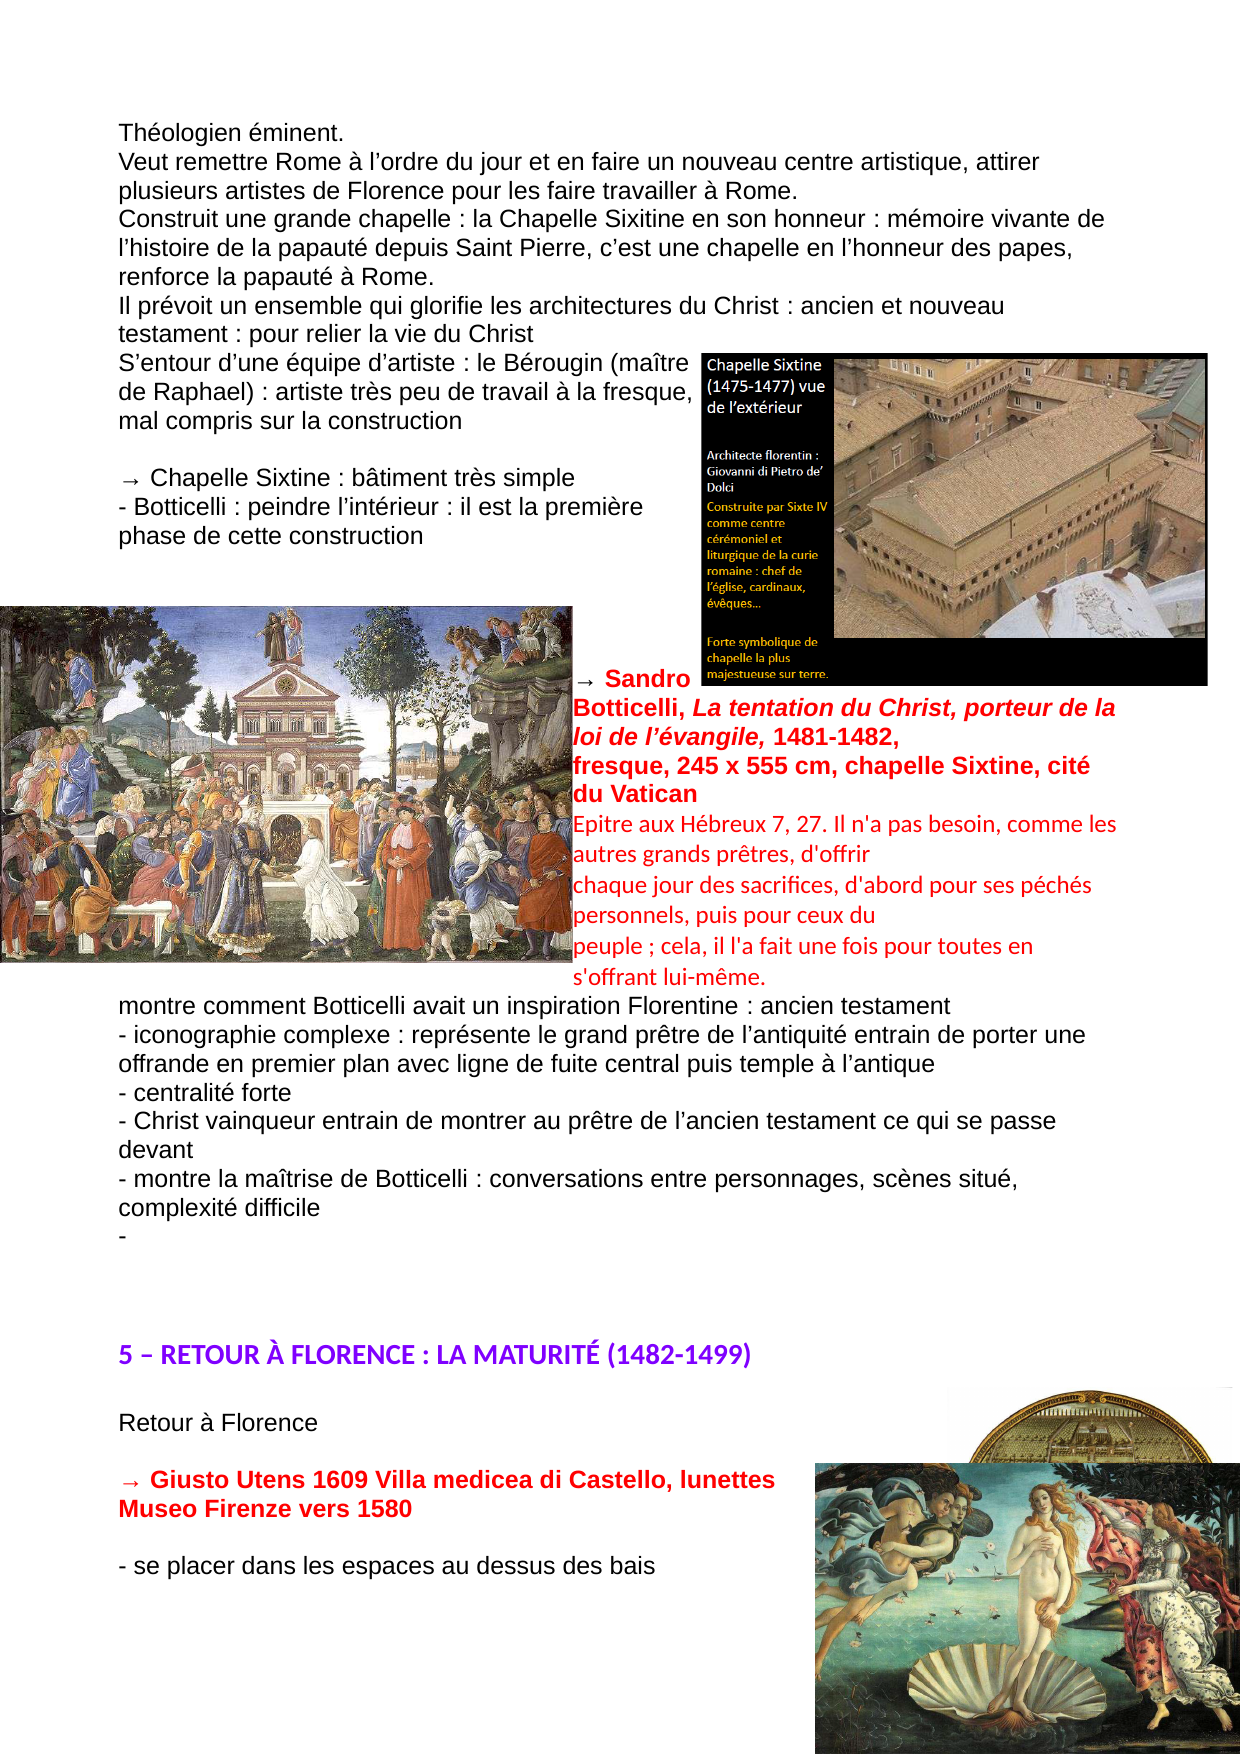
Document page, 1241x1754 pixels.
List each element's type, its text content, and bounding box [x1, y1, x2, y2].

text fresque, 245 x 555 cm, chapelle Sixtine, cité du Vatican [573, 751, 1122, 808]
picture [0, 606, 573, 963]
text Veut remettre Rome à l’ordre du jour et en faire un nouveau centre artistique, attirer plusieurs artistes de Florence pour les faire travailler à Rome. [118, 147, 1122, 204]
text peuple ; cela, il l'a fait une fois pour toutes en s'offrant lui-même. [118, 930, 1122, 991]
text S’entour d’une équipe d’artiste : le Bérougin (maître de Raphael) : artiste très peu de travail à la fresque, mal compris sur la construction [118, 348, 1122, 434]
text 5 – RETOUR À FLORENCE : LA MATURITÉ (1482-1499) [118, 1336, 1122, 1372]
text Théologien éminent. [118, 118, 1122, 147]
text Epitre aux Hébreux 7, 27. Il n'a pas besoin, comme les autres grands prêtres, d'offrir [573, 808, 1122, 869]
text - Botticelli : peindre l’intérieur : il est la première phase de cette construction [118, 492, 701, 549]
text - montre la maîtrise de Botticelli : conversations entre personnages, scènes situé, complexité difficile [118, 1164, 1122, 1221]
picture [701, 353, 1208, 686]
text Retour à Florence [118, 1407, 947, 1436]
text - [118, 1221, 1122, 1250]
text Construit une grande chapelle : la Chapelle Sixitine en son honneur : mémoire vivante de l’histoire de la papauté depuis Saint Pierre, c’est une chapelle en l’honneur des papes, renforce la papauté à Rome. [118, 204, 1122, 291]
text → Chapelle Sixtine : bâtiment très simple [118, 463, 701, 492]
text - se placer dans les espaces au dessus des bais [118, 1551, 815, 1580]
text chaque jour des sacrifices, d'abord pour ses péchés personnels, puis pour ceux du [573, 869, 1122, 930]
text Il prévoit un ensemble qui glorifie les architectures du Christ : ancien et nouveau testament : pour relier la vie du Christ [118, 291, 1122, 348]
picture [815, 1387, 1240, 1754]
text montre comment Botticelli avait un inspiration Florentine : ancien testament [118, 991, 1122, 1020]
text - iconographie complexe : représente le grand prêtre de l’antiquité entrain de porter une offrande en premier plan avec ligne de fuite central puis temple à l’antique [118, 1020, 1122, 1077]
text - Christ vainqueur entrain de montrer au prêtre de l’ancien testament ce qui se passe devant [118, 1106, 1122, 1164]
text → Sandro Botticelli, La tentation du Christ, porteur de la loi de l’évangile, 1481-1482, [573, 664, 1122, 751]
text → Giusto Utens 1609 Villa medicea di Castello, lunettes Museo Firenze vers 1580 [118, 1465, 815, 1522]
text - centralité forte [118, 1077, 1122, 1106]
